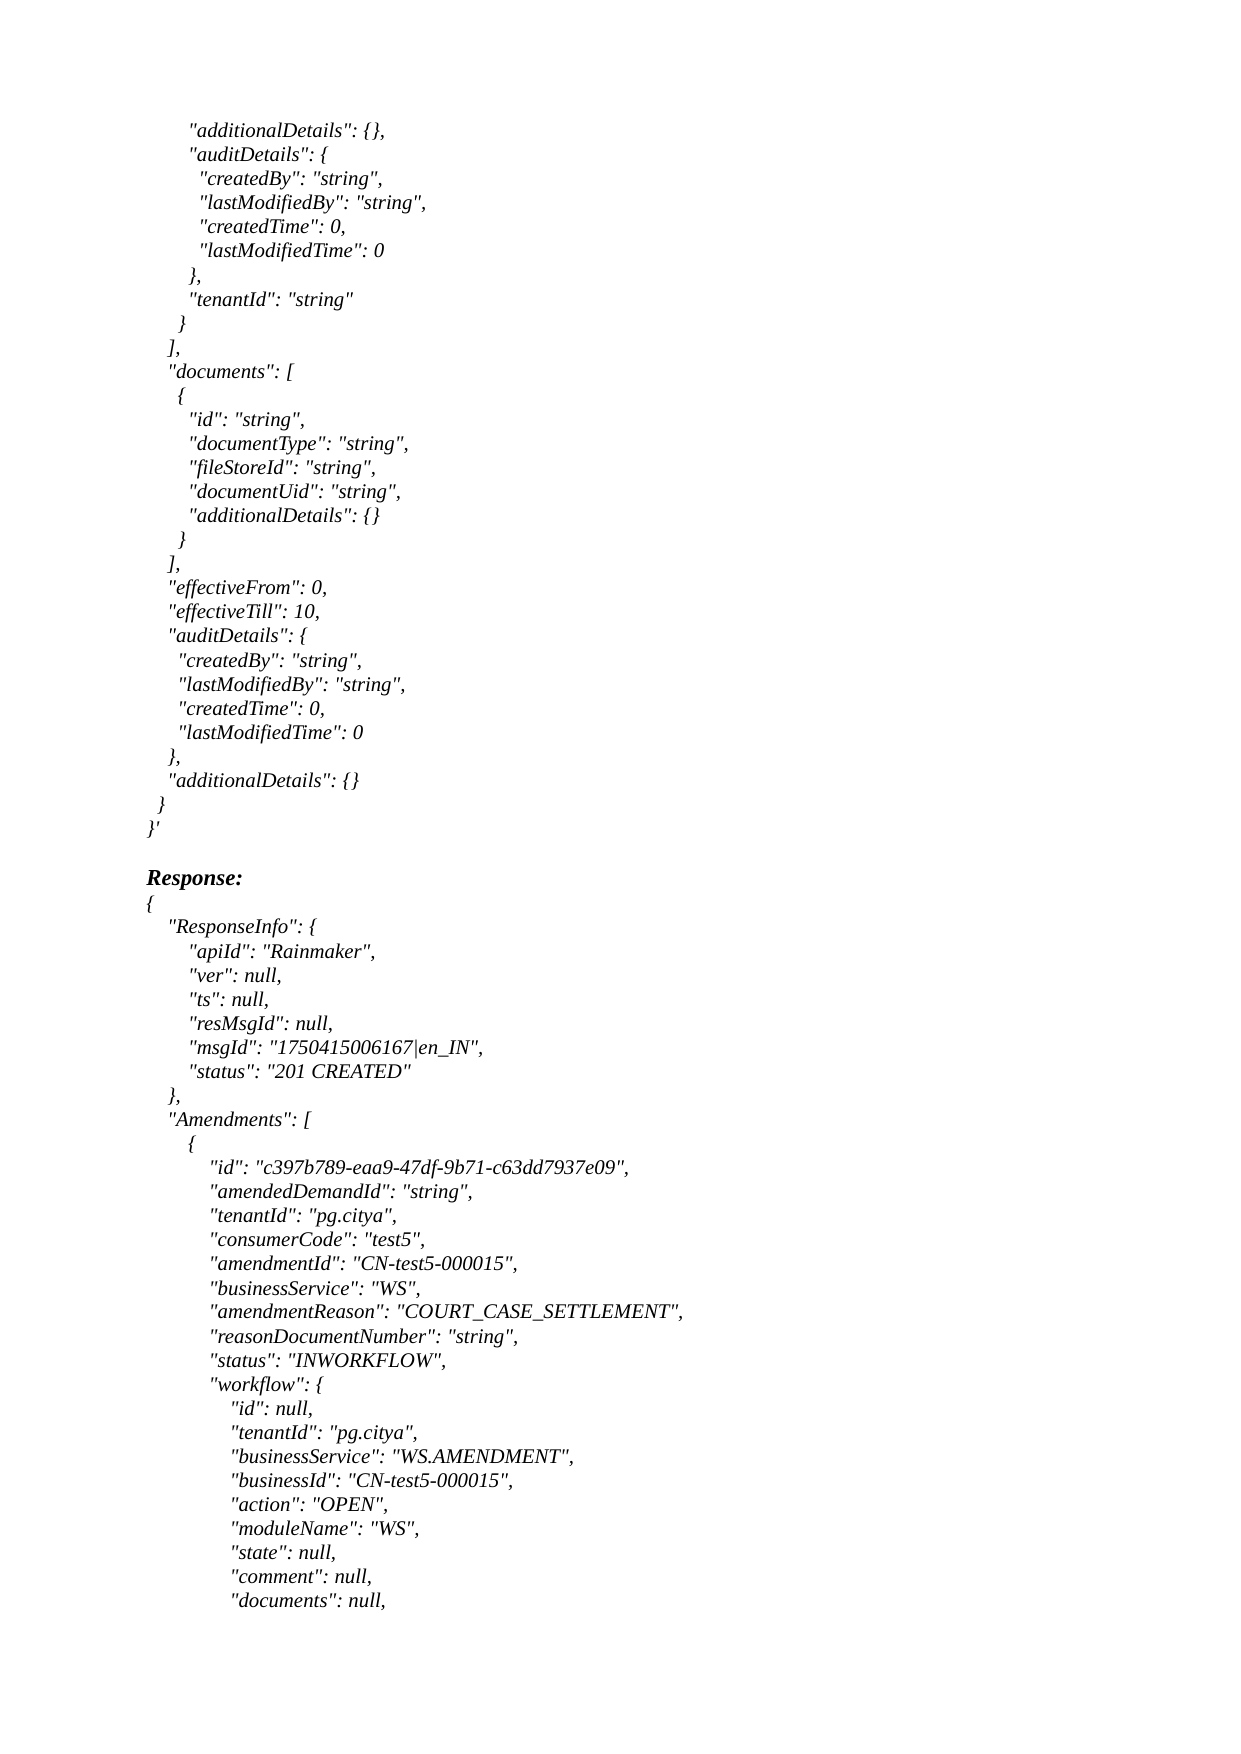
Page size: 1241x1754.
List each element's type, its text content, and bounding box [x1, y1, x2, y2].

text { [146, 383, 1122, 407]
text ], [146, 335, 1122, 359]
text "lastModifiedTime": 0 [146, 238, 1122, 262]
text "auditDetails": { [146, 623, 1122, 647]
text "createdBy": "string", [146, 166, 1122, 190]
text } [146, 527, 1122, 551]
text "lastModifiedBy": "string", [146, 672, 1122, 696]
text "auditDetails": { [146, 142, 1122, 166]
text "reasonDocumentNumber": "string", [146, 1323, 1122, 1348]
text "msgId": "1750415006167|en_IN", [146, 1035, 1122, 1059]
text "amendedDemandId": "string", [146, 1179, 1122, 1203]
text "documentUid": "string", [146, 479, 1122, 503]
text "documents": [ [146, 359, 1122, 383]
text "comment": null, [146, 1564, 1122, 1588]
text "createdTime": 0, [146, 696, 1122, 720]
text "lastModifiedTime": 0 [146, 720, 1122, 744]
text "businessId": "CN-test5-000015", [146, 1468, 1122, 1492]
text "businessService": "WS", [146, 1275, 1122, 1299]
text "additionalDetails": {} [146, 503, 1122, 527]
text "createdTime": 0, [146, 214, 1122, 238]
text "apiId": "Rainmaker", [146, 938, 1122, 963]
text "effectiveFrom": 0, [146, 575, 1122, 599]
text "status": "INWORKFLOW", [146, 1348, 1122, 1372]
text }, [146, 744, 1122, 768]
text "state": null, [146, 1540, 1122, 1564]
text "ver": null, [146, 963, 1122, 987]
text "createdBy": "string", [146, 647, 1122, 672]
text "amendmentId": "CN-test5-000015", [146, 1251, 1122, 1275]
text } [146, 311, 1122, 335]
text "additionalDetails": {}, [146, 118, 1122, 142]
text "additionalDetails": {} [146, 768, 1122, 792]
text "tenantId": "string" [146, 287, 1122, 311]
text "resMsgId": null, [146, 1011, 1122, 1035]
text "amendmentReason": "COURT_CASE_SETTLEMENT", [146, 1299, 1122, 1323]
text "status": "201 CREATED" [146, 1059, 1122, 1083]
text "businessService": "WS.AMENDMENT", [146, 1444, 1122, 1468]
text } [146, 792, 1122, 816]
text "documents": null, [146, 1588, 1122, 1612]
text "tenantId": "pg.citya", [146, 1420, 1122, 1444]
text "tenantId": "pg.citya", [146, 1203, 1122, 1227]
text "fileStoreId": "string", [146, 455, 1122, 479]
text { [146, 1131, 1122, 1155]
text }, [146, 262, 1122, 287]
text "lastModifiedBy": "string", [146, 190, 1122, 214]
text "action": "OPEN", [146, 1492, 1122, 1516]
text "id": null, [146, 1396, 1122, 1420]
text "id": "c397b789-eaa9-47df-9b71-c63dd7937e09", [146, 1155, 1122, 1179]
text { [146, 890, 1122, 914]
text "Amendments": [ [146, 1107, 1122, 1131]
text Response: [146, 864, 1122, 890]
text }, [146, 1083, 1122, 1107]
text "documentType": "string", [146, 431, 1122, 455]
text "consumerCode": "test5", [146, 1227, 1122, 1251]
text "workflow": { [146, 1372, 1122, 1396]
text "effectiveTill": 10, [146, 599, 1122, 623]
text "id": "string", [146, 407, 1122, 431]
text "ResponseInfo": { [146, 914, 1122, 938]
text ], [146, 551, 1122, 575]
text "ts": null, [146, 987, 1122, 1011]
text }' [146, 816, 1122, 840]
text "moduleName": "WS", [146, 1516, 1122, 1540]
